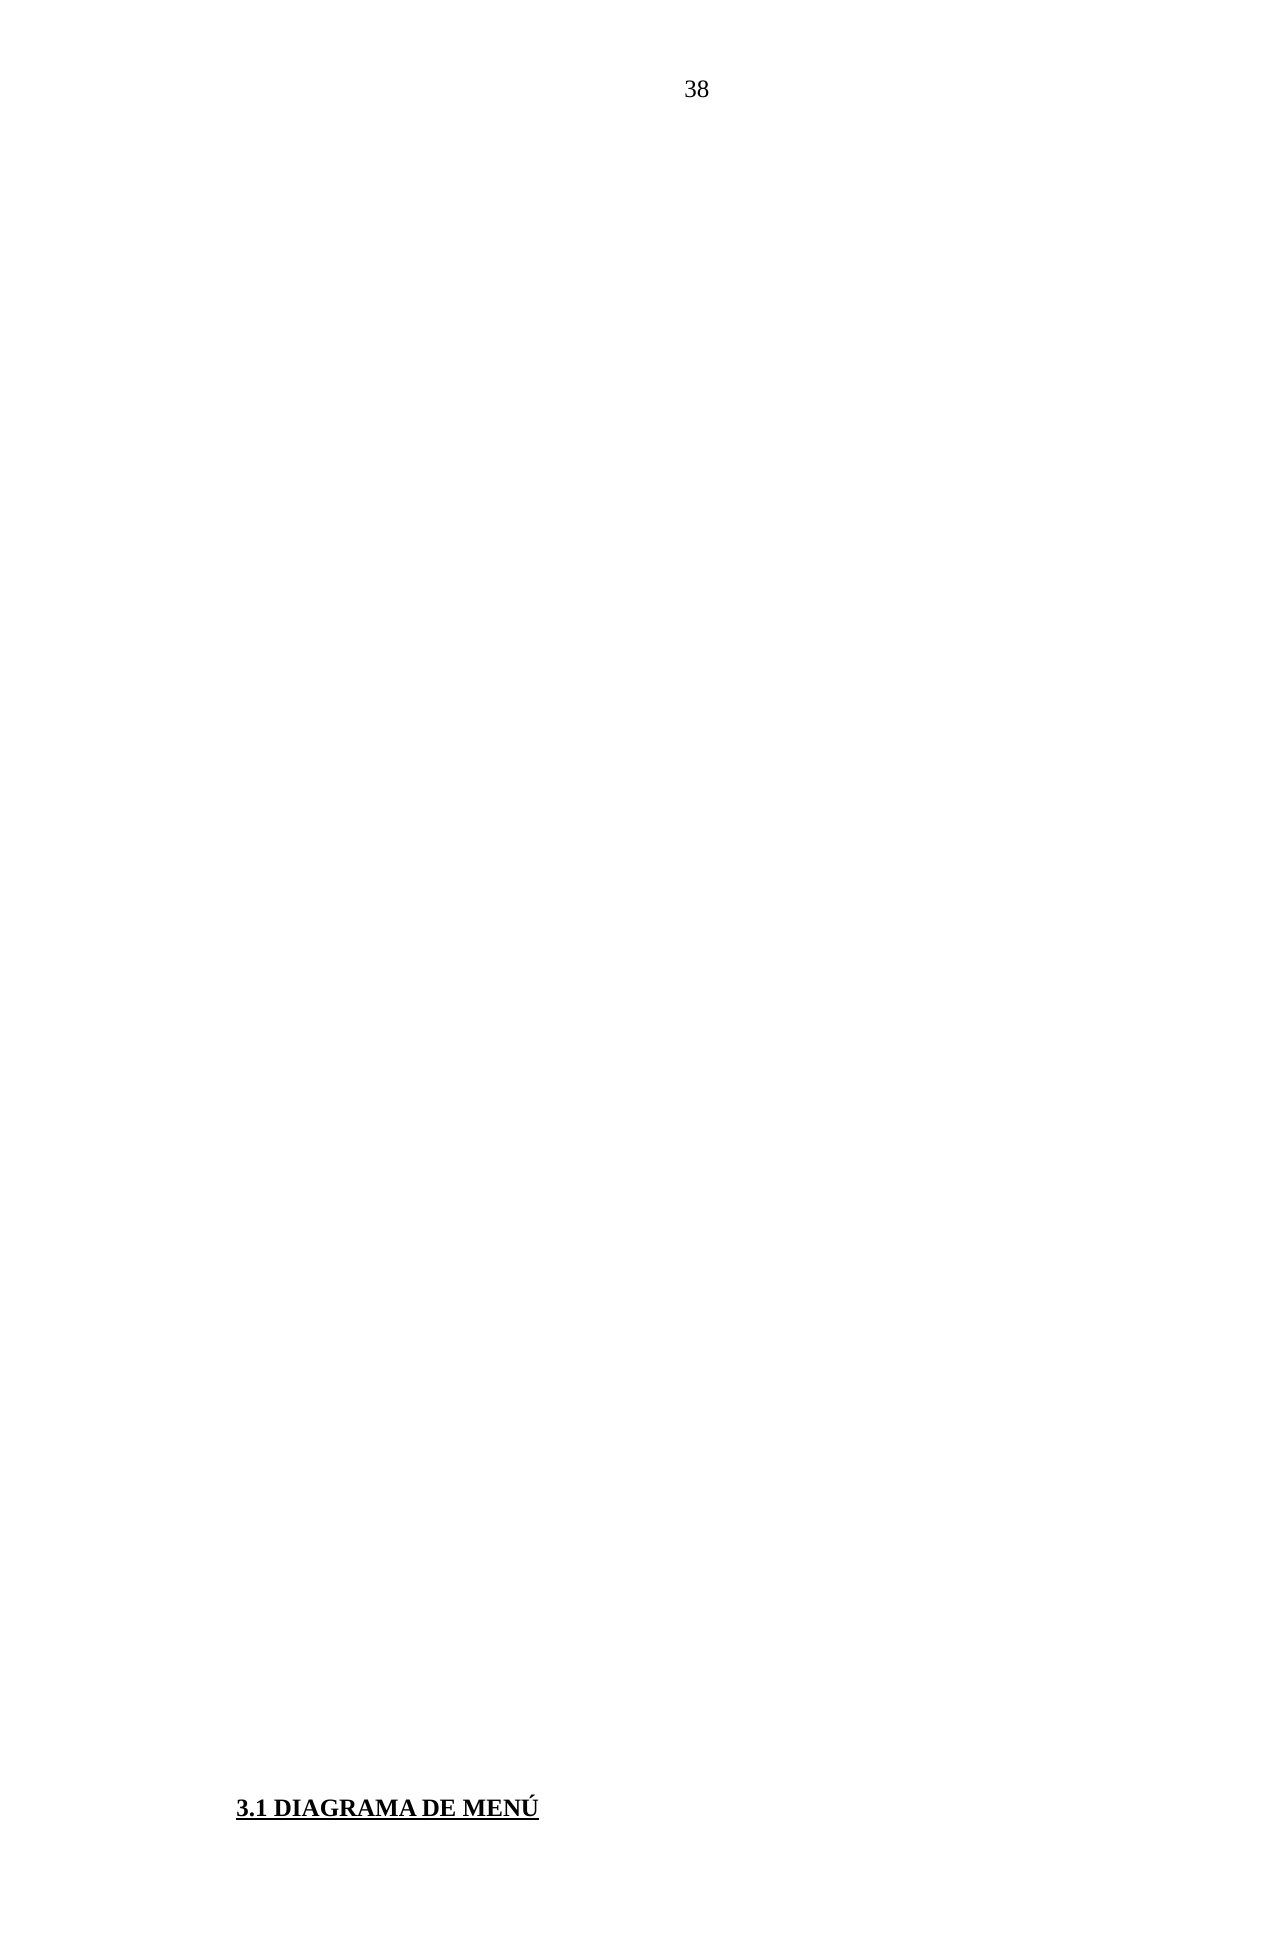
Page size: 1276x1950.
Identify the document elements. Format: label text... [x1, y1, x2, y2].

subtitle 3.1 DIAGRAMA DE MENÚ [236, 1793, 1128, 1822]
